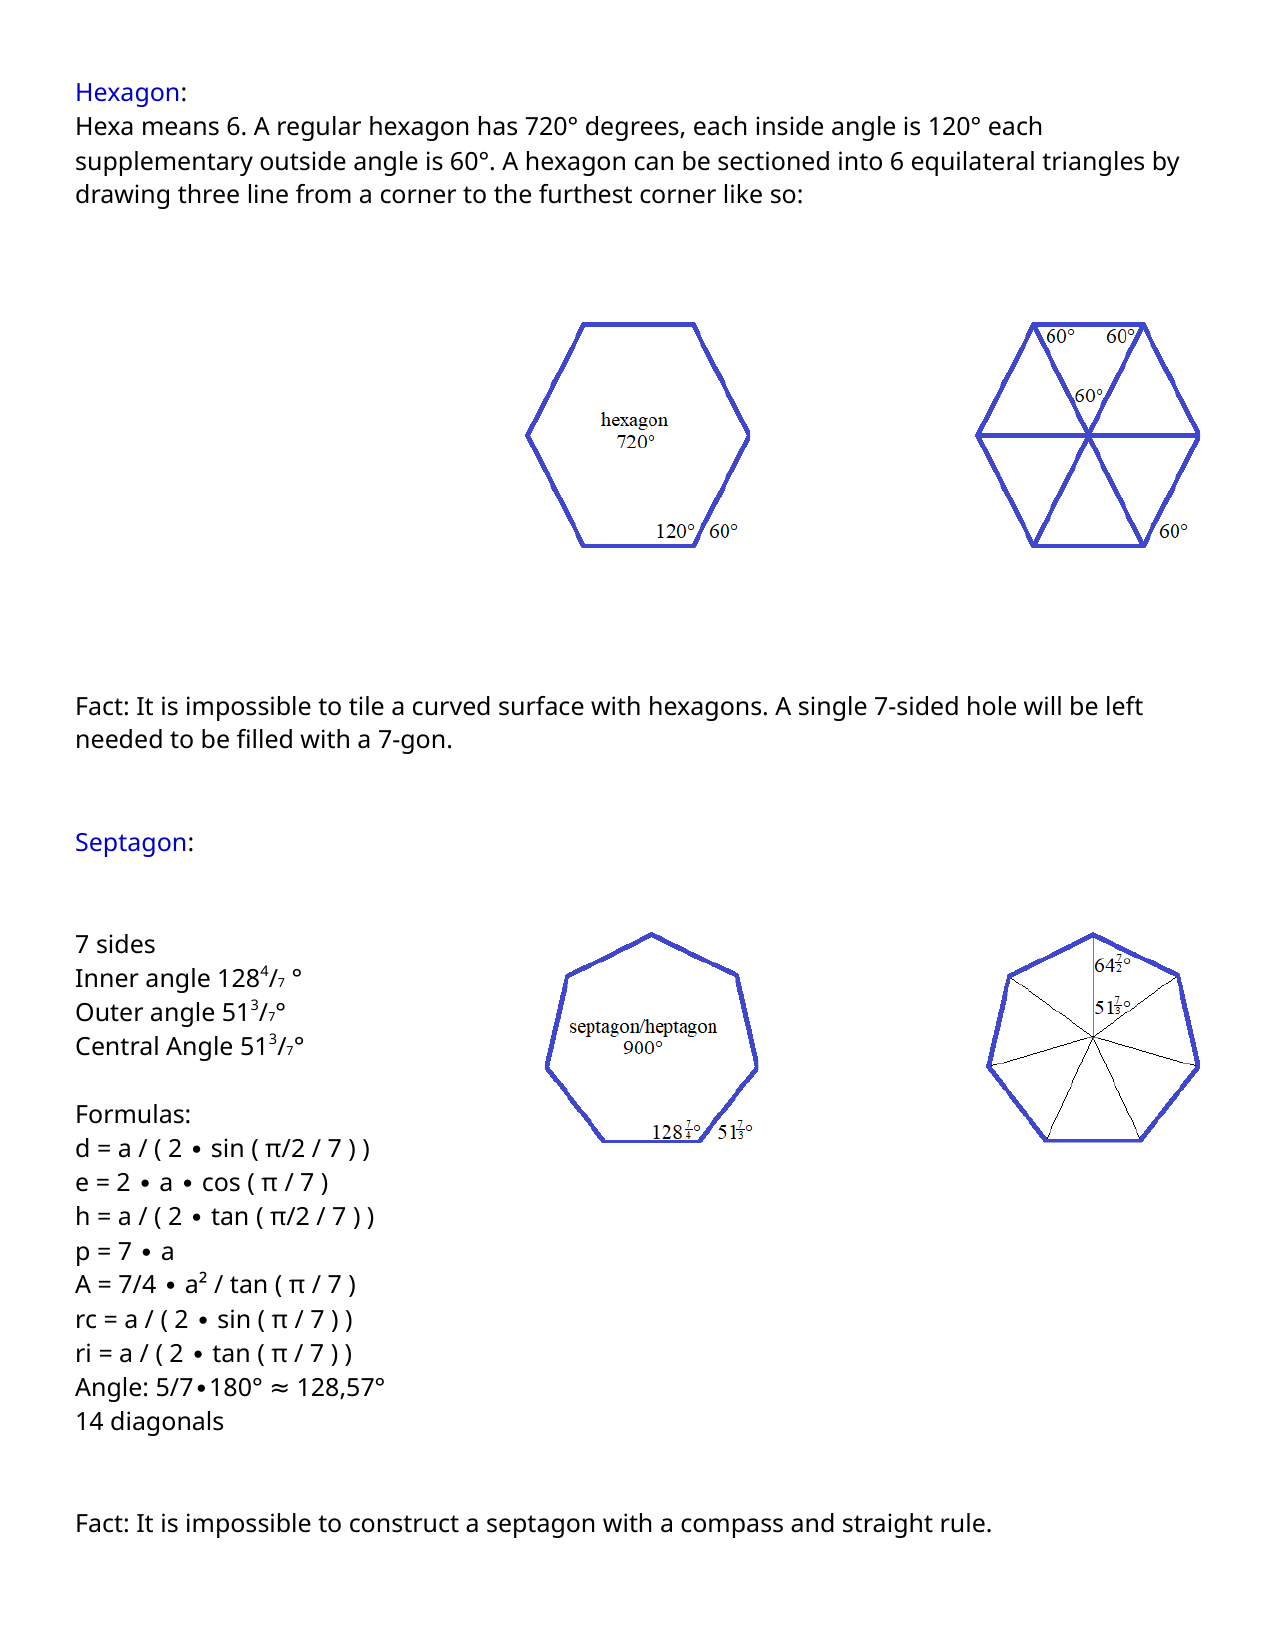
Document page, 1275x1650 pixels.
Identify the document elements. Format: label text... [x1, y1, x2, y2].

text Fact: It is impossible to tile a curved surface with hexagons. A single 7-sided hole will be left needed to be filled with a 7-gon. [75, 688, 1200, 756]
picture [544, 932, 759, 1143]
text Hexagon: [75, 75, 1200, 109]
text Fact: It is impossible to construct a septagon with a compass and straight rule. [75, 1506, 1200, 1540]
text [759, 995, 986, 1029]
text Hexa means 6. A regular hexagon has 720° degrees, each inside angle is 120° each supplementary outside angle is 60°. A hexagon can be sectioned into 6 equilateral triangles by drawing three line from a corner to the furthest corner like so: [75, 109, 1200, 211]
text [759, 961, 986, 995]
text Inner angle 1284/7 ° [75, 961, 544, 995]
picture [986, 932, 1200, 1143]
text Central Angle 513/7° [75, 1029, 544, 1063]
text 7 sides [75, 927, 1200, 961]
text Septagon: [75, 824, 1200, 858]
text [759, 1029, 986, 1063]
text Formulas: d = a / ( 2 ∙ sin ( π/2 / 7 ) ) e = 2 ∙ a ∙ cos ( π / 7 ) h = a / ( 2 ∙ tan ( π/2 / 7 ) ) p = 7 ∙ a A = 7/4 ∙ a² / tan ( π / 7 ) rc = a / ( 2 ∙ sin ( π / 7 ) ) ri = a / ( 2 ∙ tan ( π / 7 ) ) Angle: 5/7∙180° ≈ 128,57° 14 diagonals [75, 1097, 1200, 1472]
text Outer angle 513/7° [75, 995, 544, 1029]
picture [975, 322, 1200, 548]
picture [525, 322, 750, 548]
